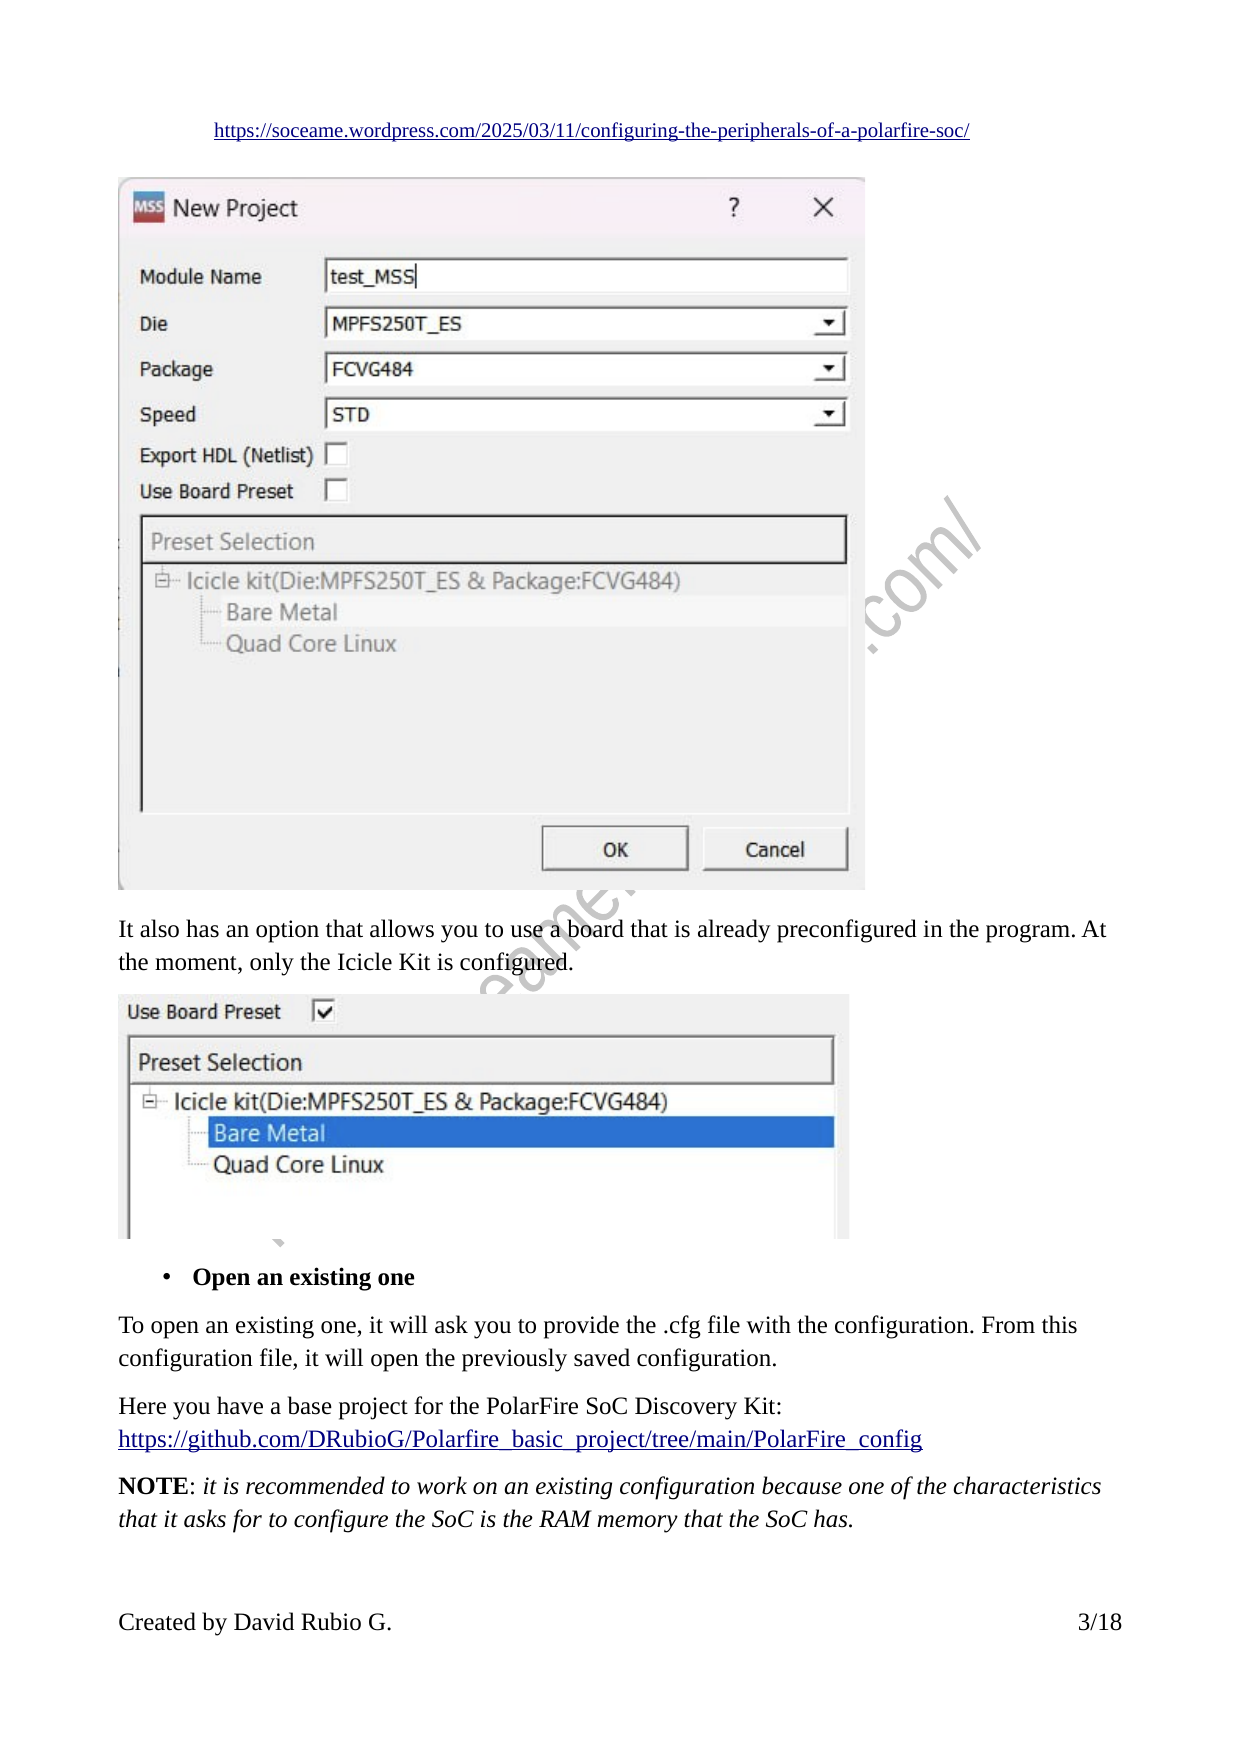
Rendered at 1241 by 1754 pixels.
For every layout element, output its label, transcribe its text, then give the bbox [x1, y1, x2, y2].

text It also has an option that allows you to use a board that is already preconfigured in the program. At the moment, only the Icicle Kit is configured. [542, 914, 1122, 976]
text Here you have a base project for the PolarFire SoC Discovery Kit: https://github.com/DRubioG/Polarfire_basic_project/tree/main/PolarFire_config [118, 1391, 1122, 1452]
text NOTE: it is recommended to work on an existing configuration because one of the characteristics that it asks for to configure the SoC is the RAM memory that the SoC has. [118, 1471, 1122, 1533]
picture [118, 177, 865, 890]
list Open an existing one [162, 1262, 1122, 1291]
picture [118, 994, 850, 1239]
text It also has an option that allows you to use a board that is already preconfigured in the program. At the moment, only the Icicle Kit is configured. [118, 914, 553, 976]
text To open an existing one, it will ask you to provide the .cfg file with the configuration. From this configuration file, it will open the previously saved configuration. [118, 1310, 1122, 1372]
